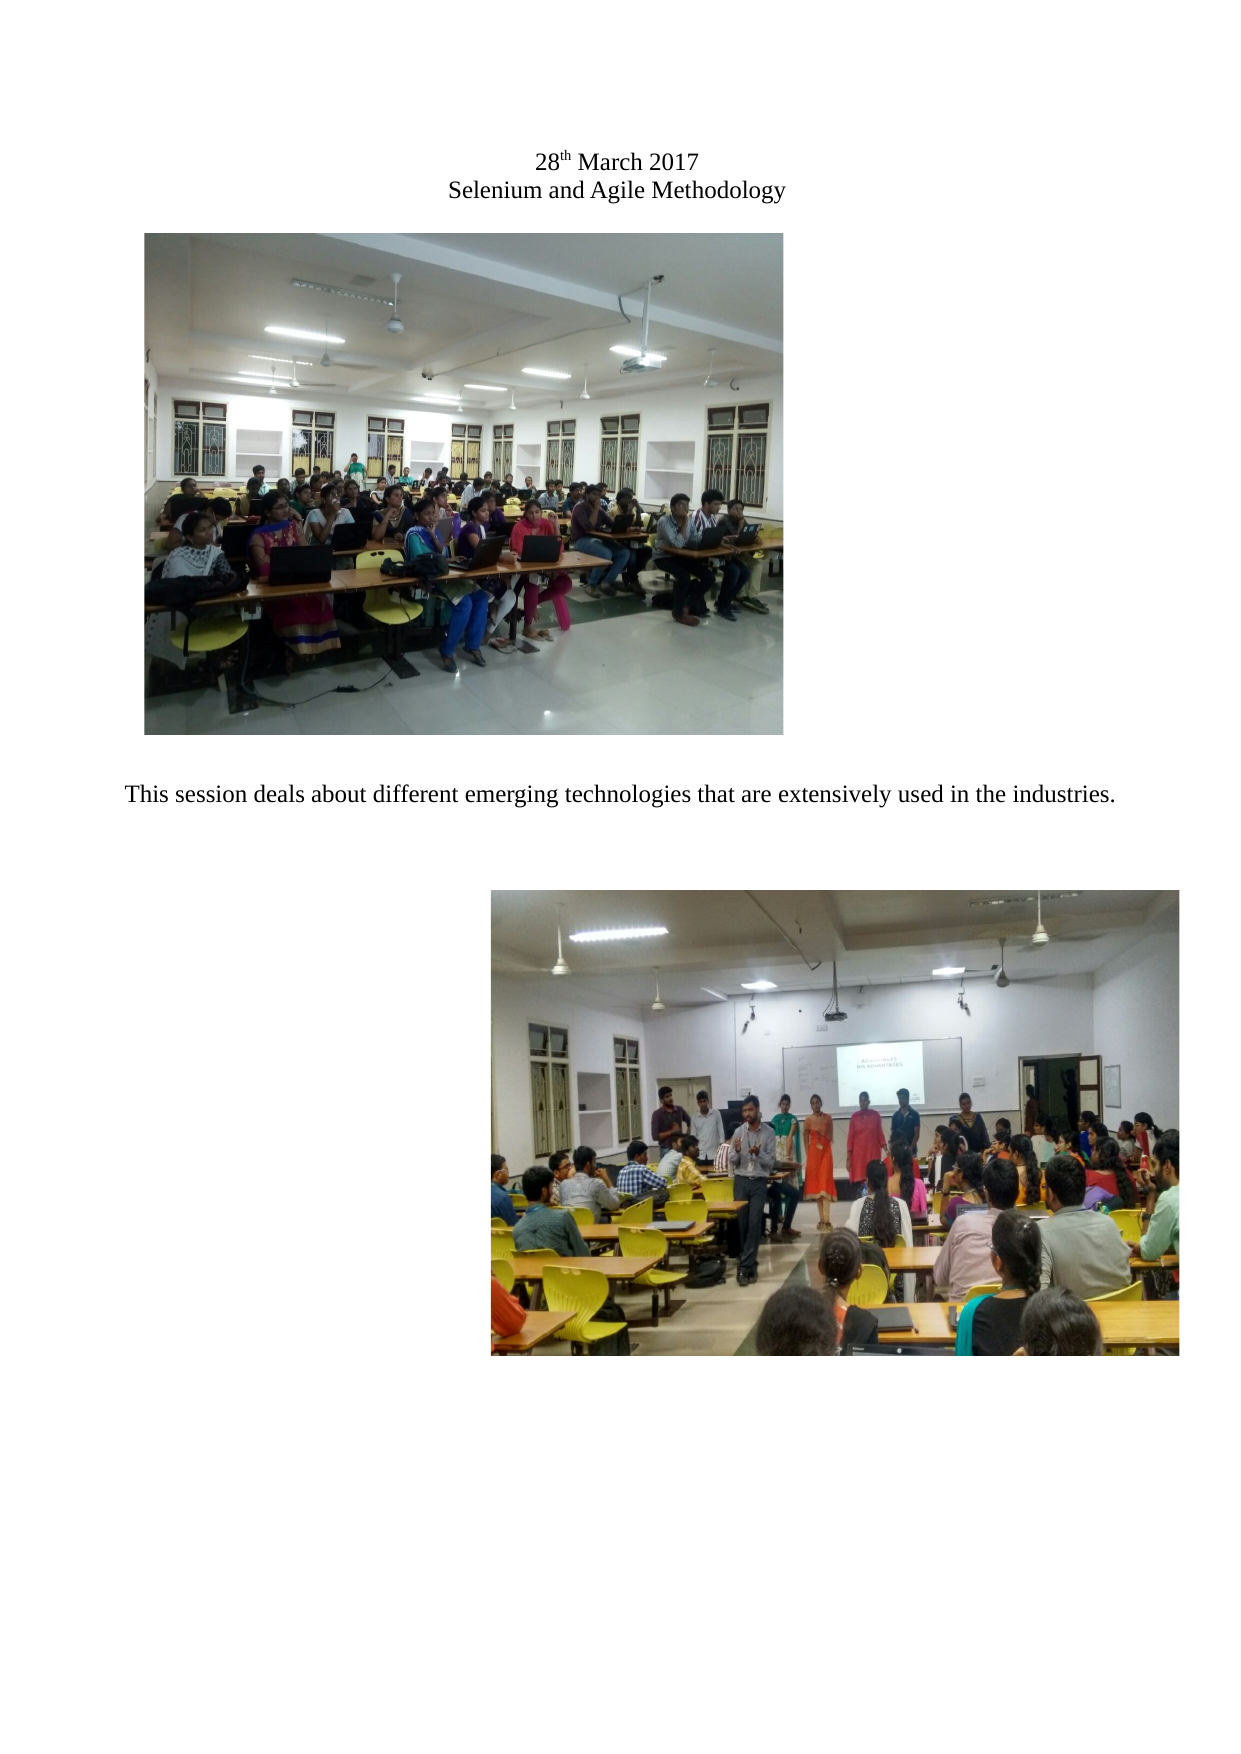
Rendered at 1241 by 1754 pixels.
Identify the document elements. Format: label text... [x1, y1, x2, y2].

text This session deals about different emerging technologies that are extensively used in the industries. [118, 779, 1122, 808]
picture [144, 233, 784, 735]
text 28th March 2017 [118, 147, 1122, 176]
picture [490, 890, 1180, 1356]
text Selenium and Agile Methodology [118, 176, 1122, 204]
